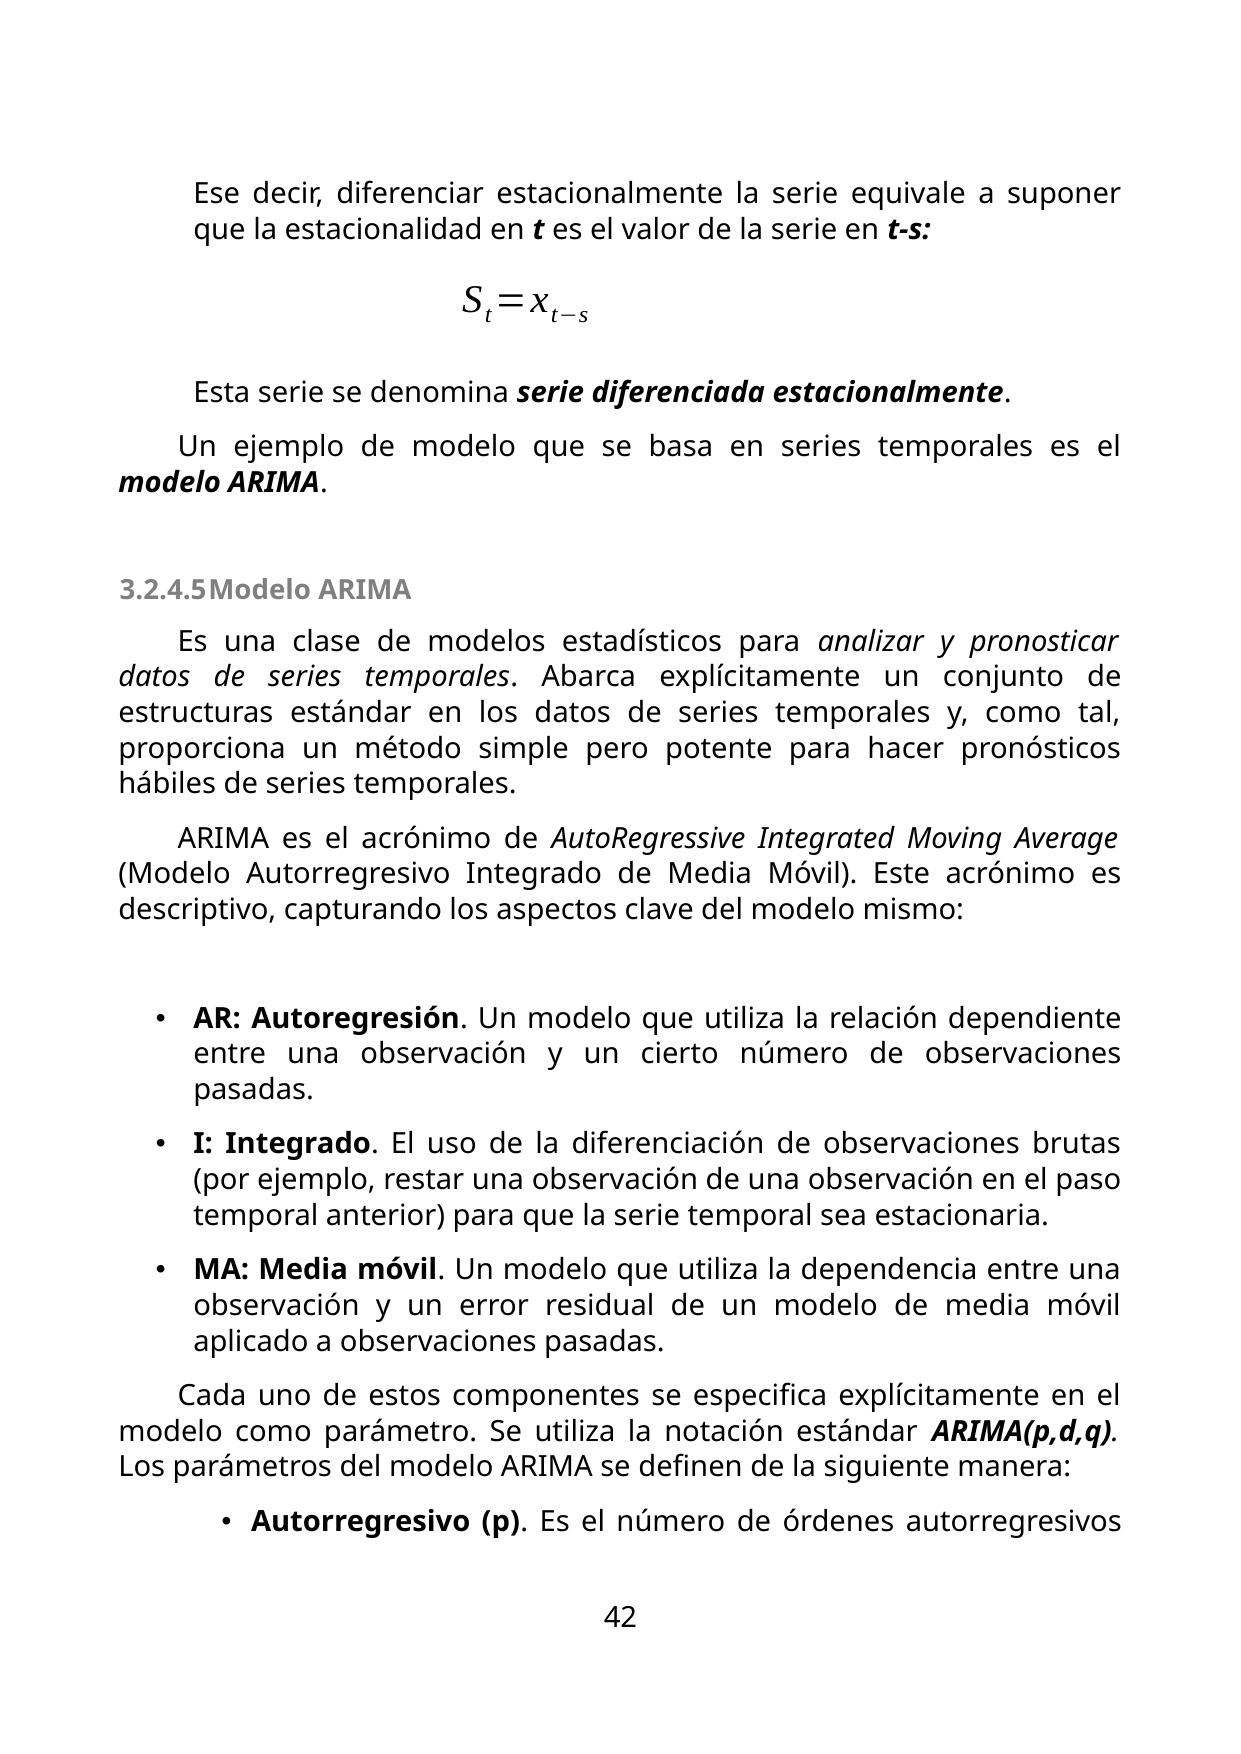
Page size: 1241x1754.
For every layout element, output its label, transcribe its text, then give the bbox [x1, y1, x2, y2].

list Esta serie se denomina serie diferenciada estacionalmente. [156, 371, 1122, 411]
list MA: Media móvil. Un modelo que utiliza la dependencia entre una observación y un error residual de un modelo de media móvil aplicado a observaciones pasadas. [156, 1248, 1122, 1359]
list Autorregresivo (p). Es el número de órdenes autorregresivos [162, 1500, 1122, 1539]
list Ese decir, diferenciar estacionalmente la serie equivale a suponer que la estacionalidad en t es el valor de la serie en t-s: [156, 172, 1122, 248]
list AR: Autoregresión. Un modelo que utiliza la relación dependiente entre una observación y un cierto número de observaciones pasadas. [156, 997, 1122, 1108]
subtitle Modelo ARIMA [119, 570, 1122, 607]
text ARIMA es el acrónimo de AutoRegressive Integrated Moving Average (Modelo Autorregresivo Integrado de Media Móvil). Este acrónimo es descriptivo, capturando los aspectos clave del modelo mismo: [118, 817, 1122, 928]
text Un ejemplo de modelo que se basa en series temporales es el modelo ARIMA. [118, 425, 1122, 501]
text Es una clase de modelos estadísticos para analizar y pronosticar datos de series temporales. Abarca explícitamente un conjunto de estructuras estándar en los datos de series temporales y, como tal, proporciona un método simple pero potente para hacer pronósticos hábiles de series temporales. [118, 620, 1122, 802]
list I: Integrado. El uso de la diferenciación de observaciones brutas (por ejemplo, restar una observación de una observación en el paso temporal anterior) para que la serie temporal sea estacionaria. [156, 1123, 1122, 1234]
text Cada uno de estos componentes se especifica explícitamente en el modelo como parámetro. Se utiliza la notación estándar ARIMA(p,d,q). Los parámetros del modelo ARIMA se definen de la siguiente manera: [118, 1374, 1122, 1485]
